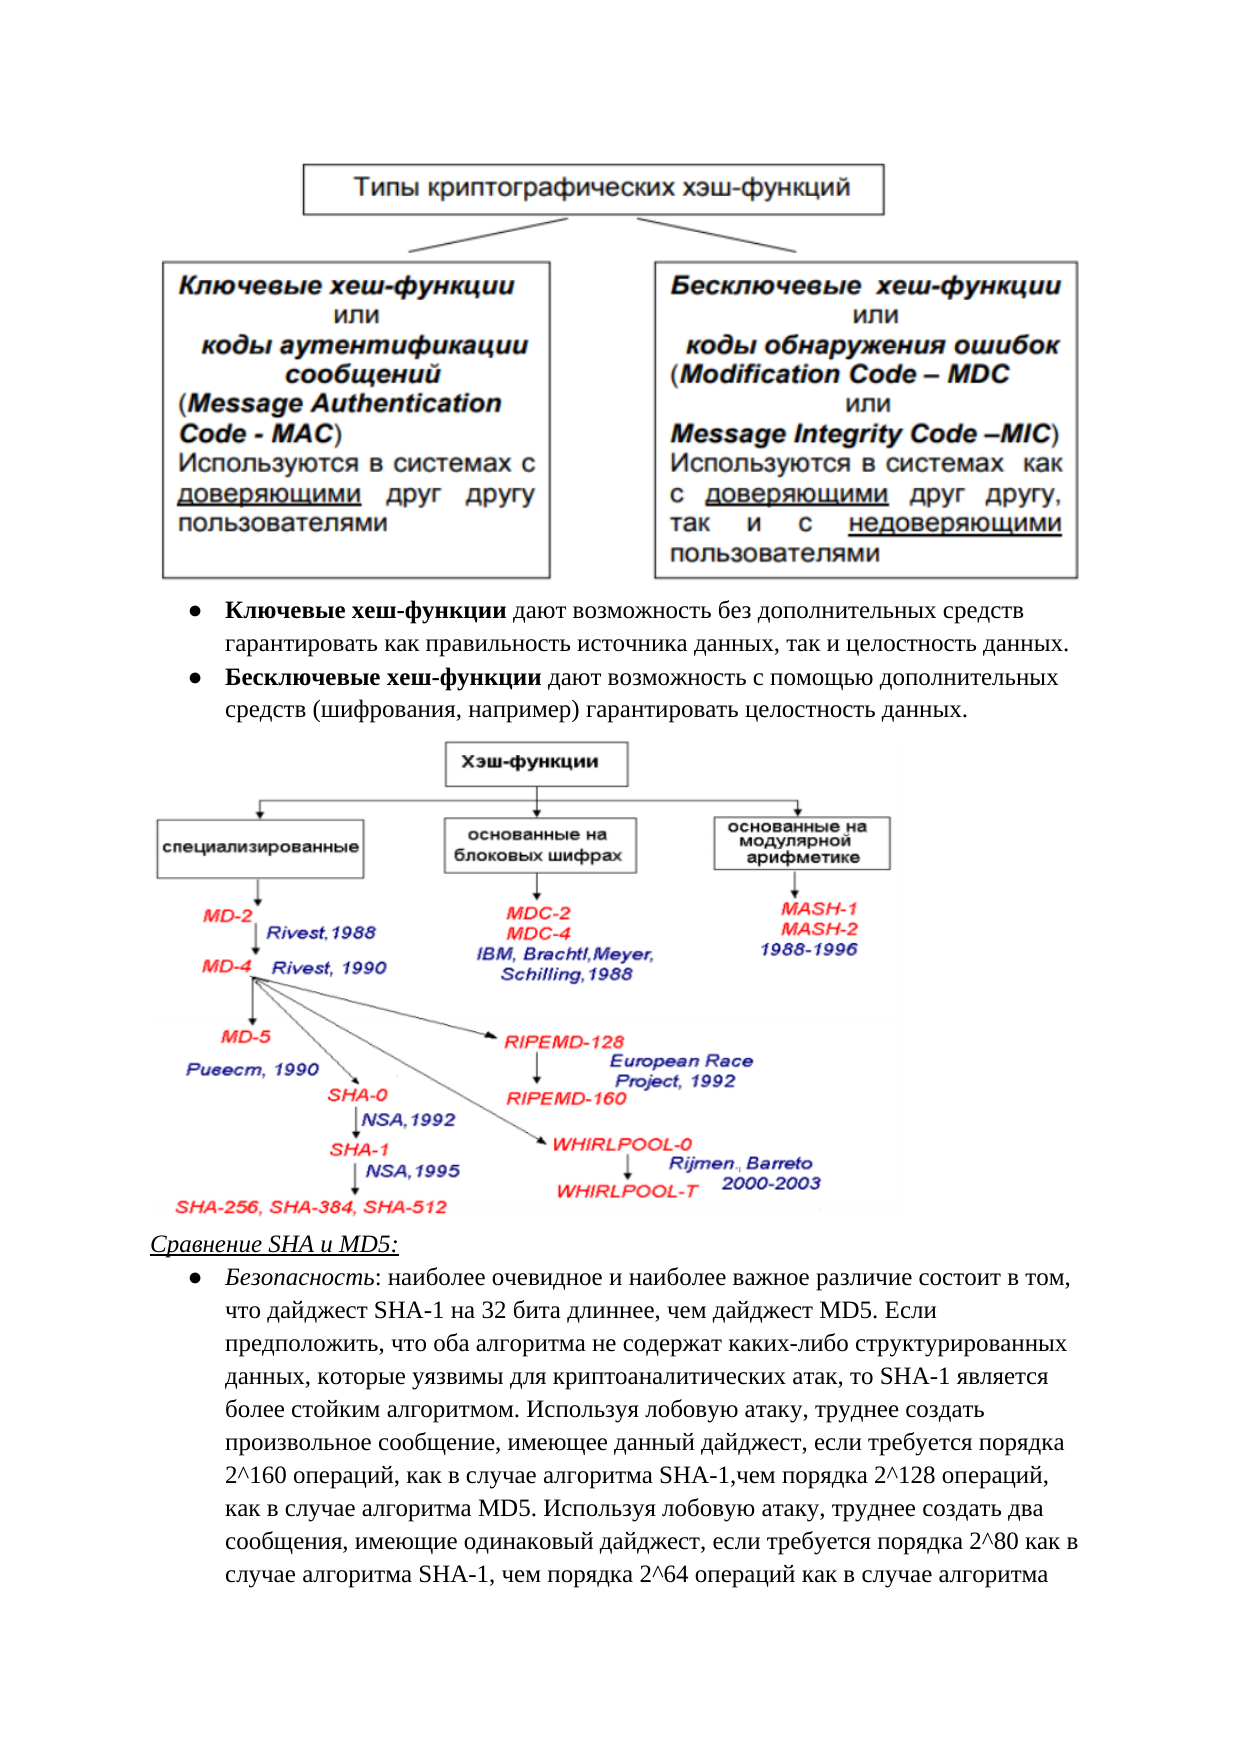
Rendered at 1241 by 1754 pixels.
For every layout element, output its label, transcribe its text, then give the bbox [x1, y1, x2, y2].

picture [150, 150, 1091, 592]
picture [150, 727, 903, 1226]
text Сравнение SHA и MD5: [150, 1229, 1090, 1258]
list Бесключевые хеш-функции дают возможность с помощью дополнительных средств (шифрования, например) гарантировать целостность данных. [187, 662, 1090, 723]
list Ключевые хеш-функции дают возможность без дополнительных средств гарантировать как правильность источника данных, так и целостность данных. [187, 596, 1090, 657]
list Безопасность: наиболее очевидное и наиболее важное различие состоит в том, что дайджест SHA-1 на 32 бита длиннее, чем дайджест MD5. Если предположить, что оба алгоритма не содержат каких-либо структурированных данных, которые уязвимы для криптоаналитических атак, то SHA-1 является более стойким алгоритмом. Используя лобовую атаку, труднее создать произвольное сообщение, имеющее данный дайджест, если требуется порядка 2^160 операций, как в случае алгоритма SHA-1,чем порядка 2^128 операций, как в случае алгоритма MD5. Используя лобовую атаку, труднее создать два сообщения, имеющие одинаковый дайджест, если требуется порядка 2^80 как в случае алгоритма SHA-1, чем порядка 2^64 операций как в случае алгоритма [187, 1262, 1090, 1588]
